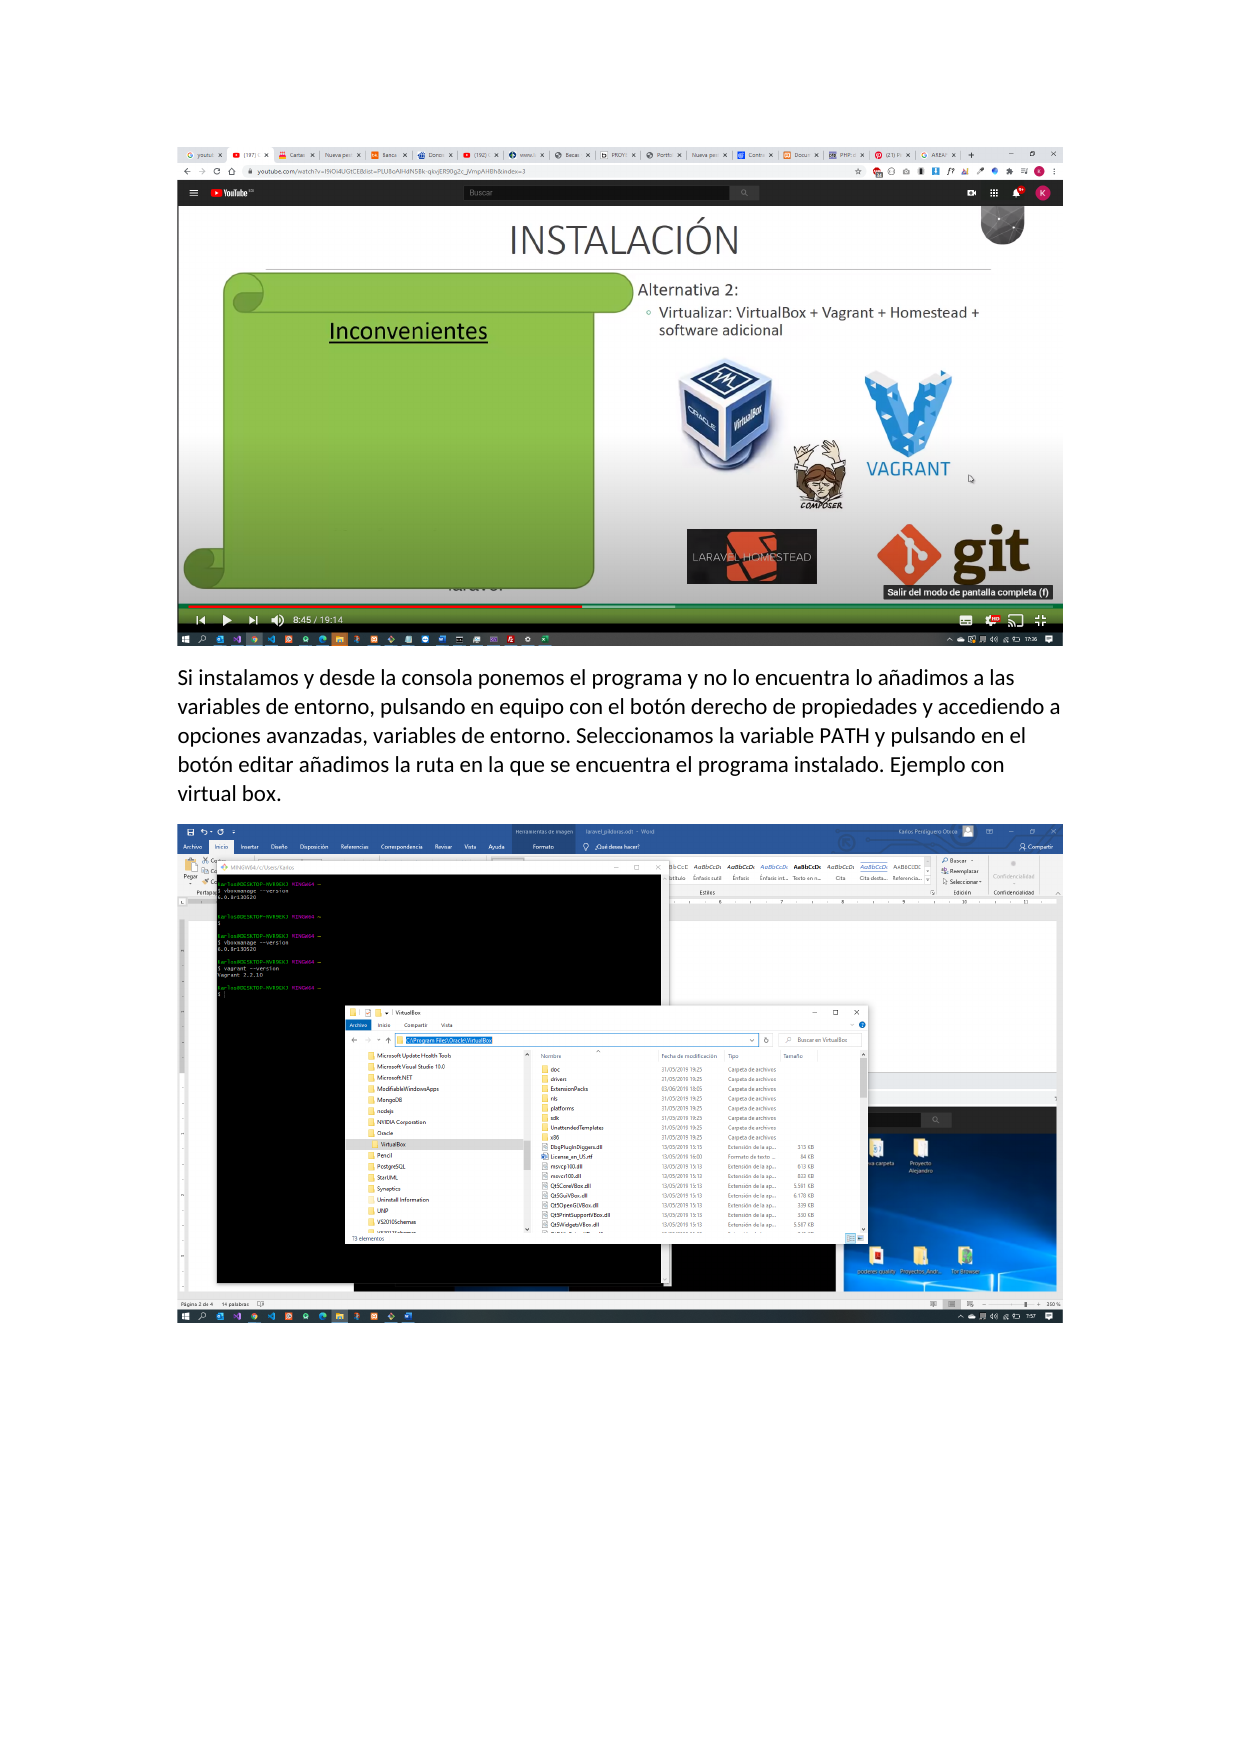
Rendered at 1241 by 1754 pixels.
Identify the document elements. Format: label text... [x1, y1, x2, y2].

text Si instalamos y desde la consola ponemos el programa y no lo encuentra lo añadimos a las variables de entorno, pulsando en equipo con el botón derecho de propiedades y accediendo a opciones avanzadas, variables de entorno. Seleccionamos la variable PATH y pulsando en el botón editar añadimos la ruta en la que se encuentra el programa instalado. Ejemplo con virtual box. [177, 663, 1063, 807]
